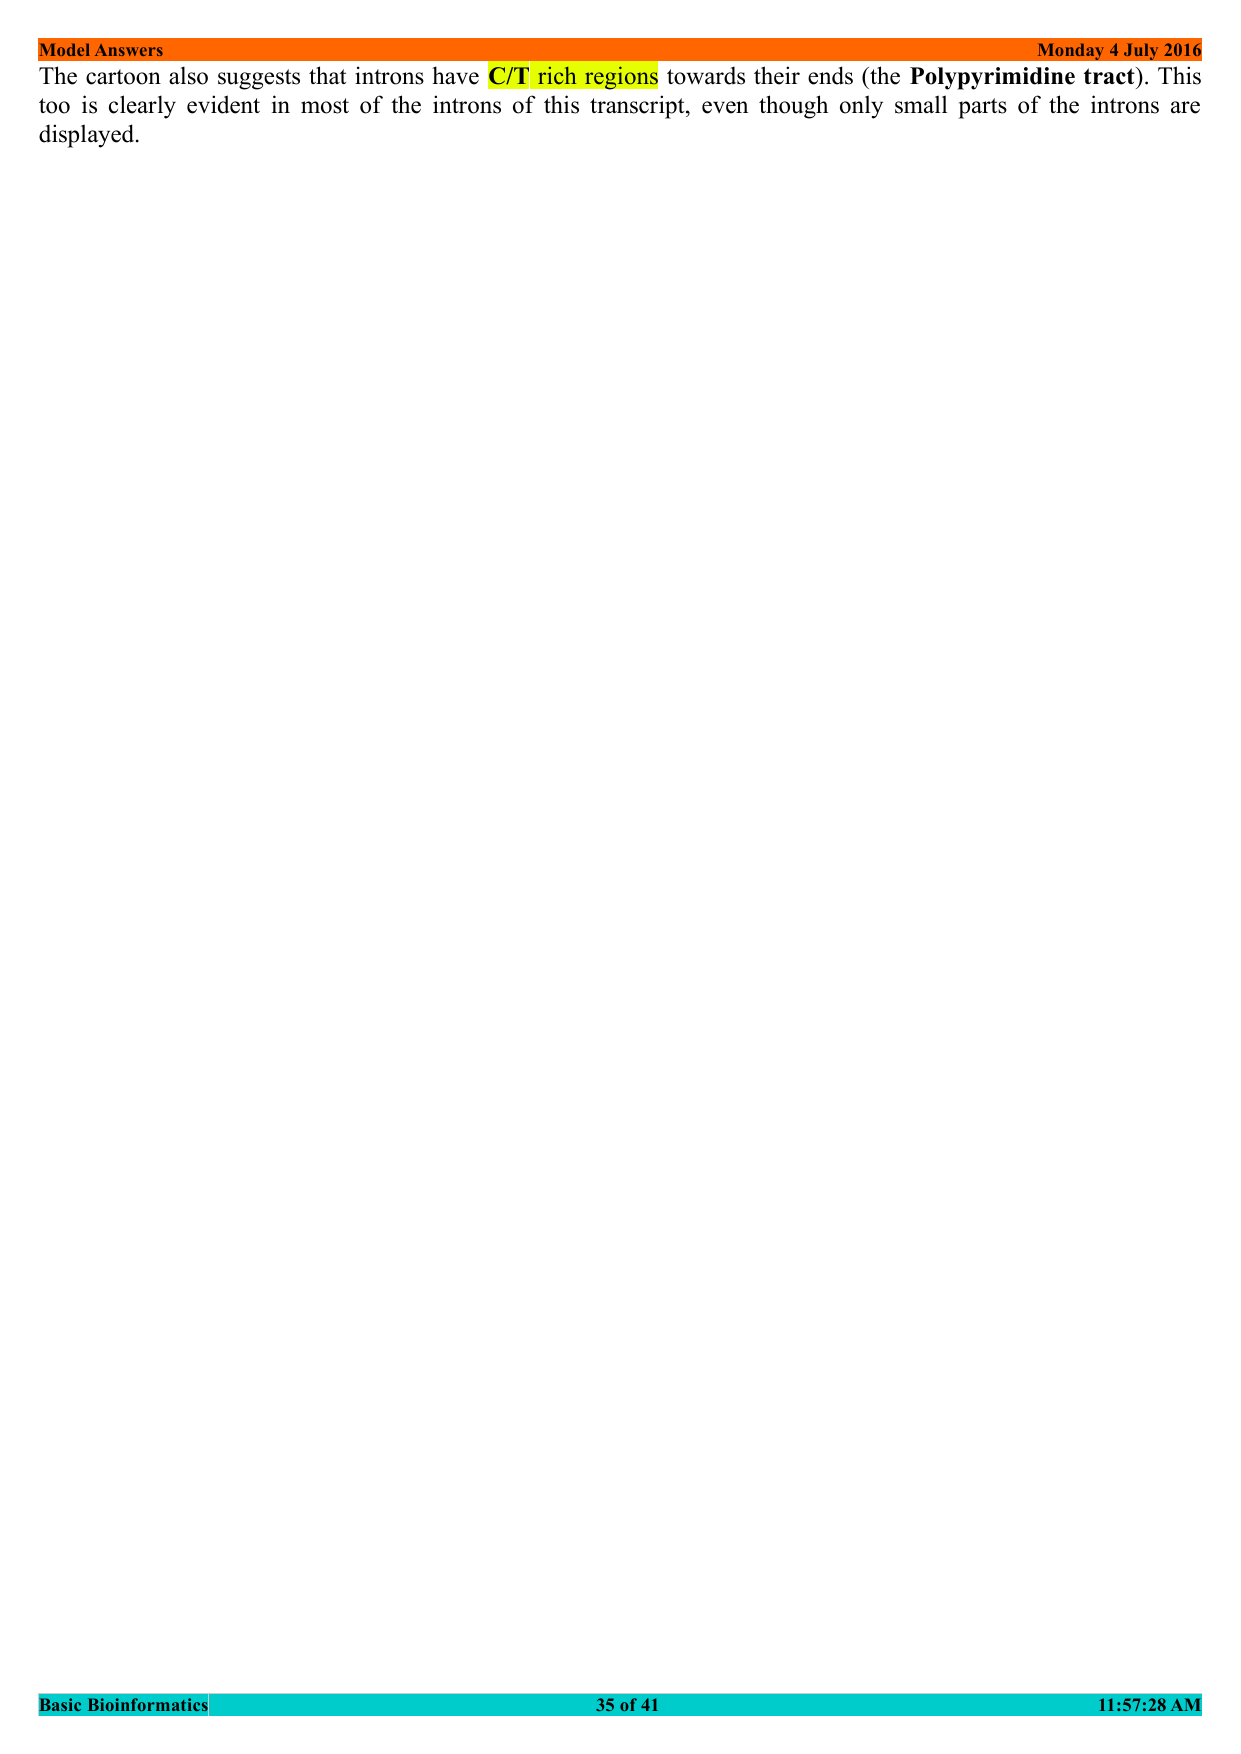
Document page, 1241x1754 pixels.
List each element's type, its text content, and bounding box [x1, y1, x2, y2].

text The cartoon also suggests that introns have C/T rich regions towards their ends (the Polypyrimidine tract). This too is clearly evident in most of the introns of this transcript, even though only small parts of the introns are displayed. [38, 61, 1202, 148]
